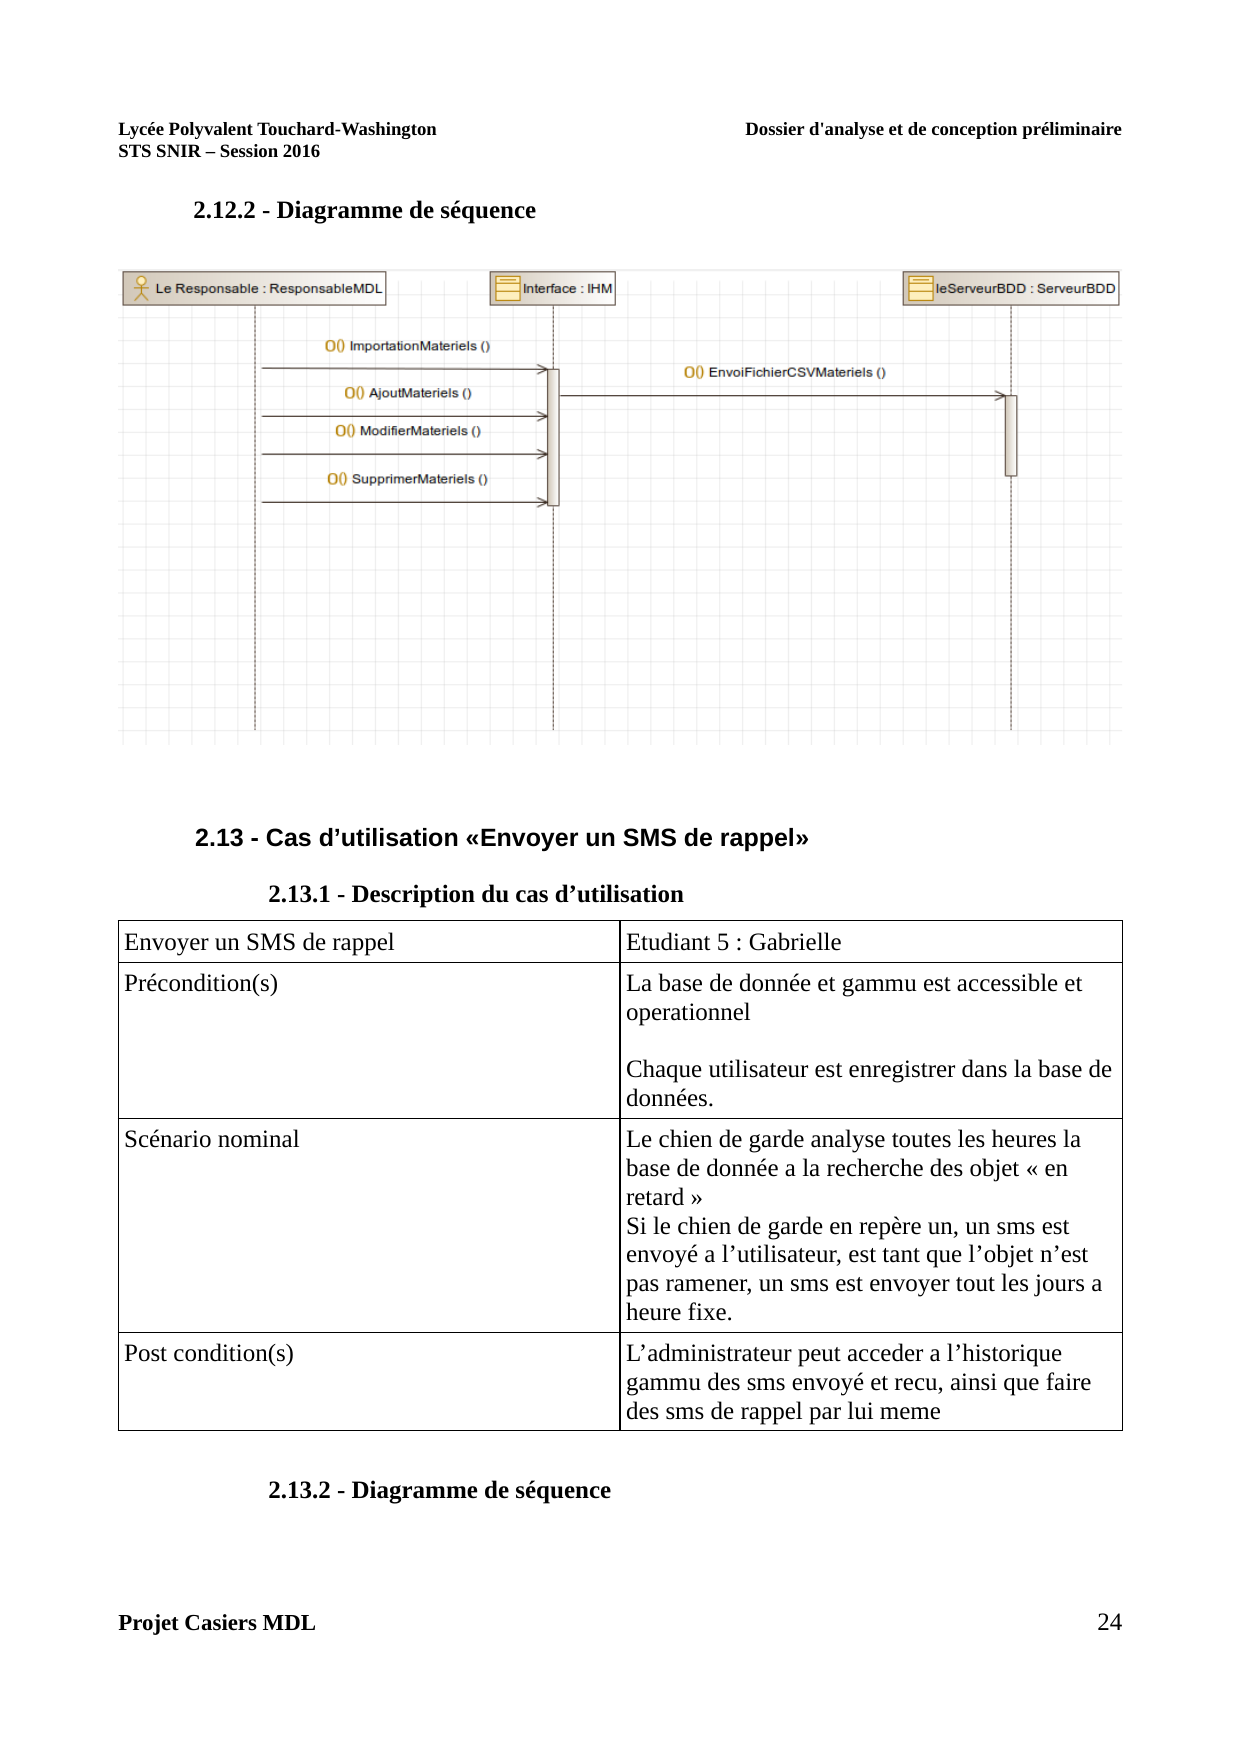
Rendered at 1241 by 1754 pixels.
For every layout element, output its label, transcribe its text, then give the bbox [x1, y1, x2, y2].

table_cell Post condition(s) [119, 1333, 619, 1430]
table_cell Le chien de garde analyse toutes les heures la base de donnée a la recherche des objet « en retard » Si le chien de garde en repère un, un sms est envoyé a l’utilisateur, est tant que l’objet n’est pas ramener, un sms est envoyer tout les jours a heure fixe. [621, 1119, 1122, 1332]
table_cell L’administrateur peut acceder a l’historique gammu des sms envoyé et recu, ainsi que faire des sms de rappel par lui meme [621, 1333, 1122, 1430]
subtitle 2.13.2 - Diagramme de séquence [118, 1475, 1122, 1503]
subtitle 2.13.1 - Description du cas d’utilisation [118, 879, 1122, 908]
subtitle 2.13 - Cas d’utilisation «Envoyer un SMS de rappel» [195, 823, 1122, 852]
table_header Envoyer un SMS de rappel [119, 921, 619, 962]
table_cell Scénario nominal [119, 1119, 619, 1332]
table_cell Précondition(s) [119, 963, 619, 1118]
table_header Etudiant 5 : Gabrielle [621, 921, 1122, 962]
picture [118, 269, 1123, 745]
subtitle 2.12.2 - Diagramme de séquence [118, 191, 1122, 224]
table_cell La base de donnée et gammu est accessible et operationnel Chaque utilisateur est enregistrer dans la base de données. [621, 963, 1122, 1118]
